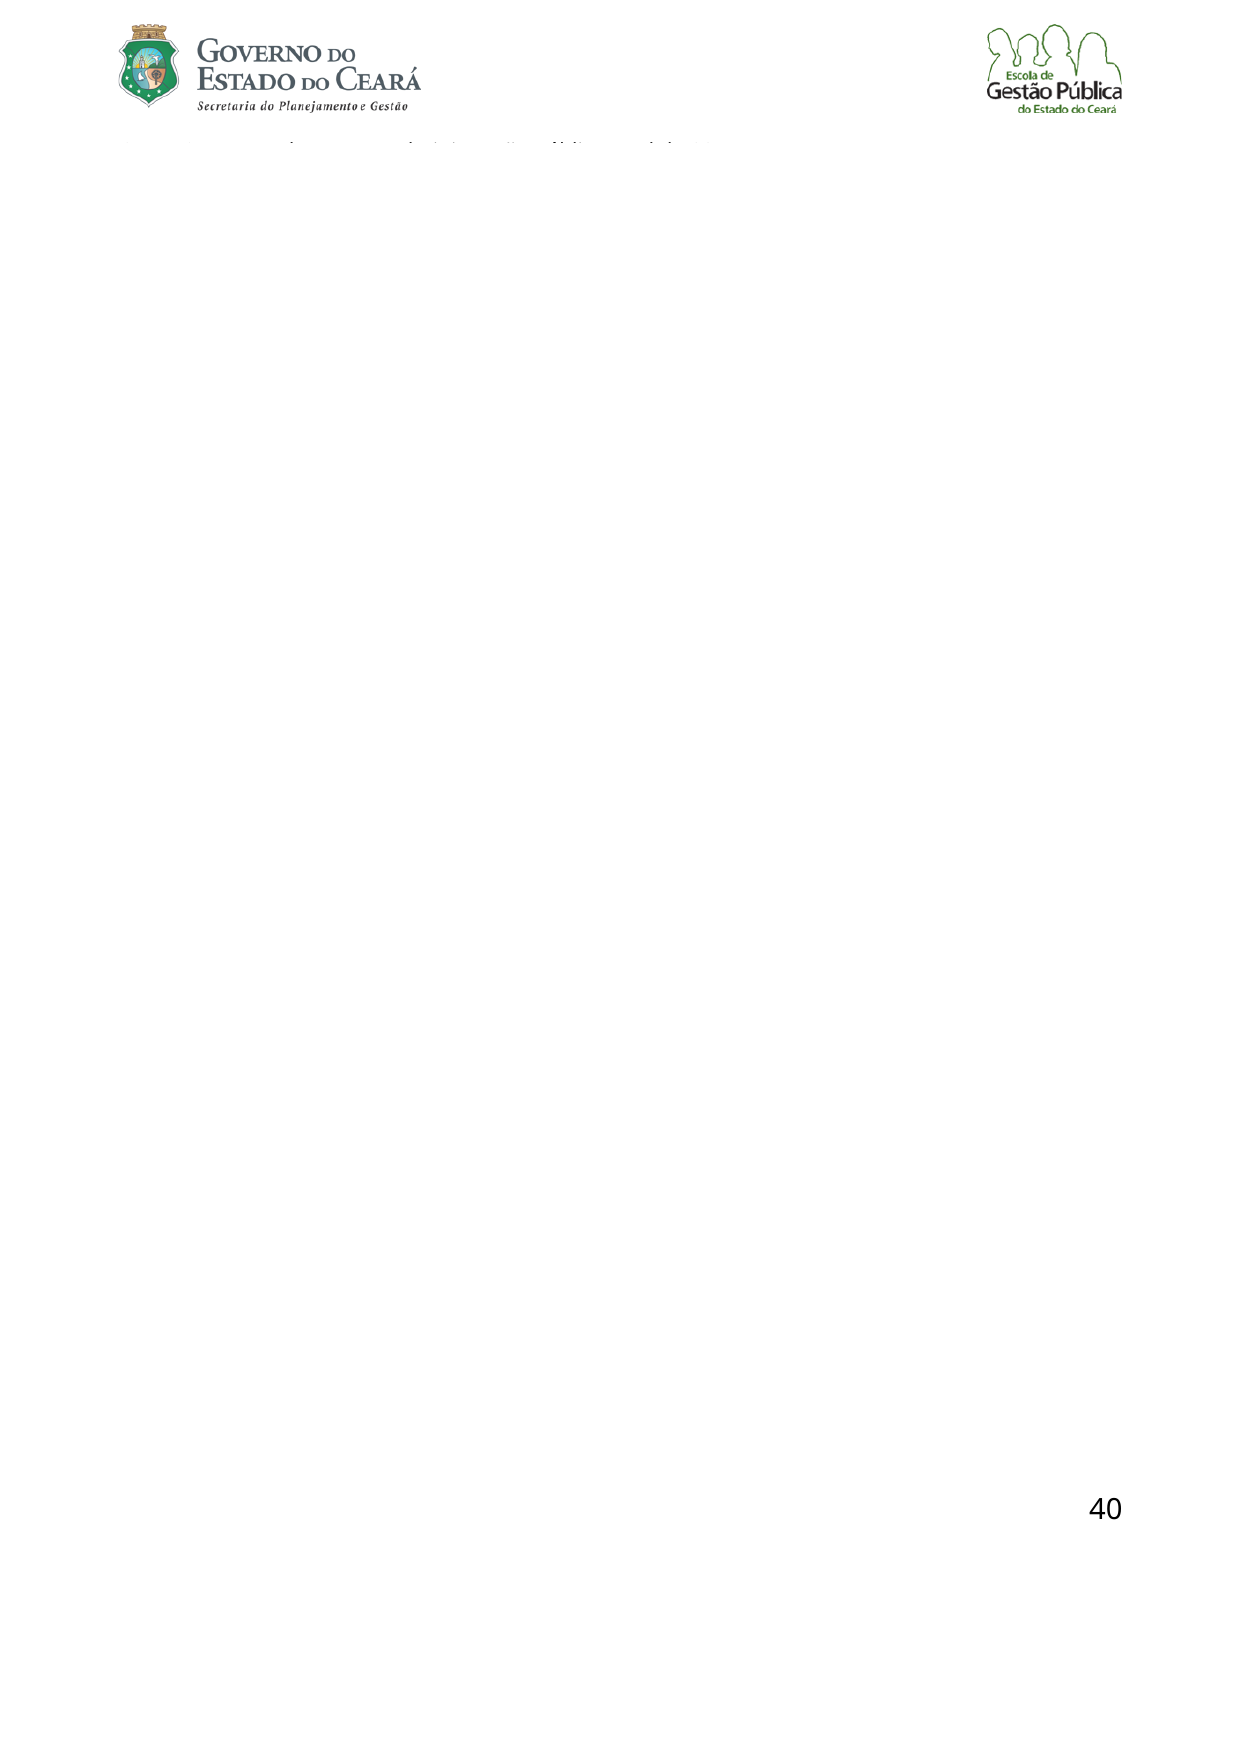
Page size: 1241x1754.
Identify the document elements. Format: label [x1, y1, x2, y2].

picture [118, 24, 1122, 113]
